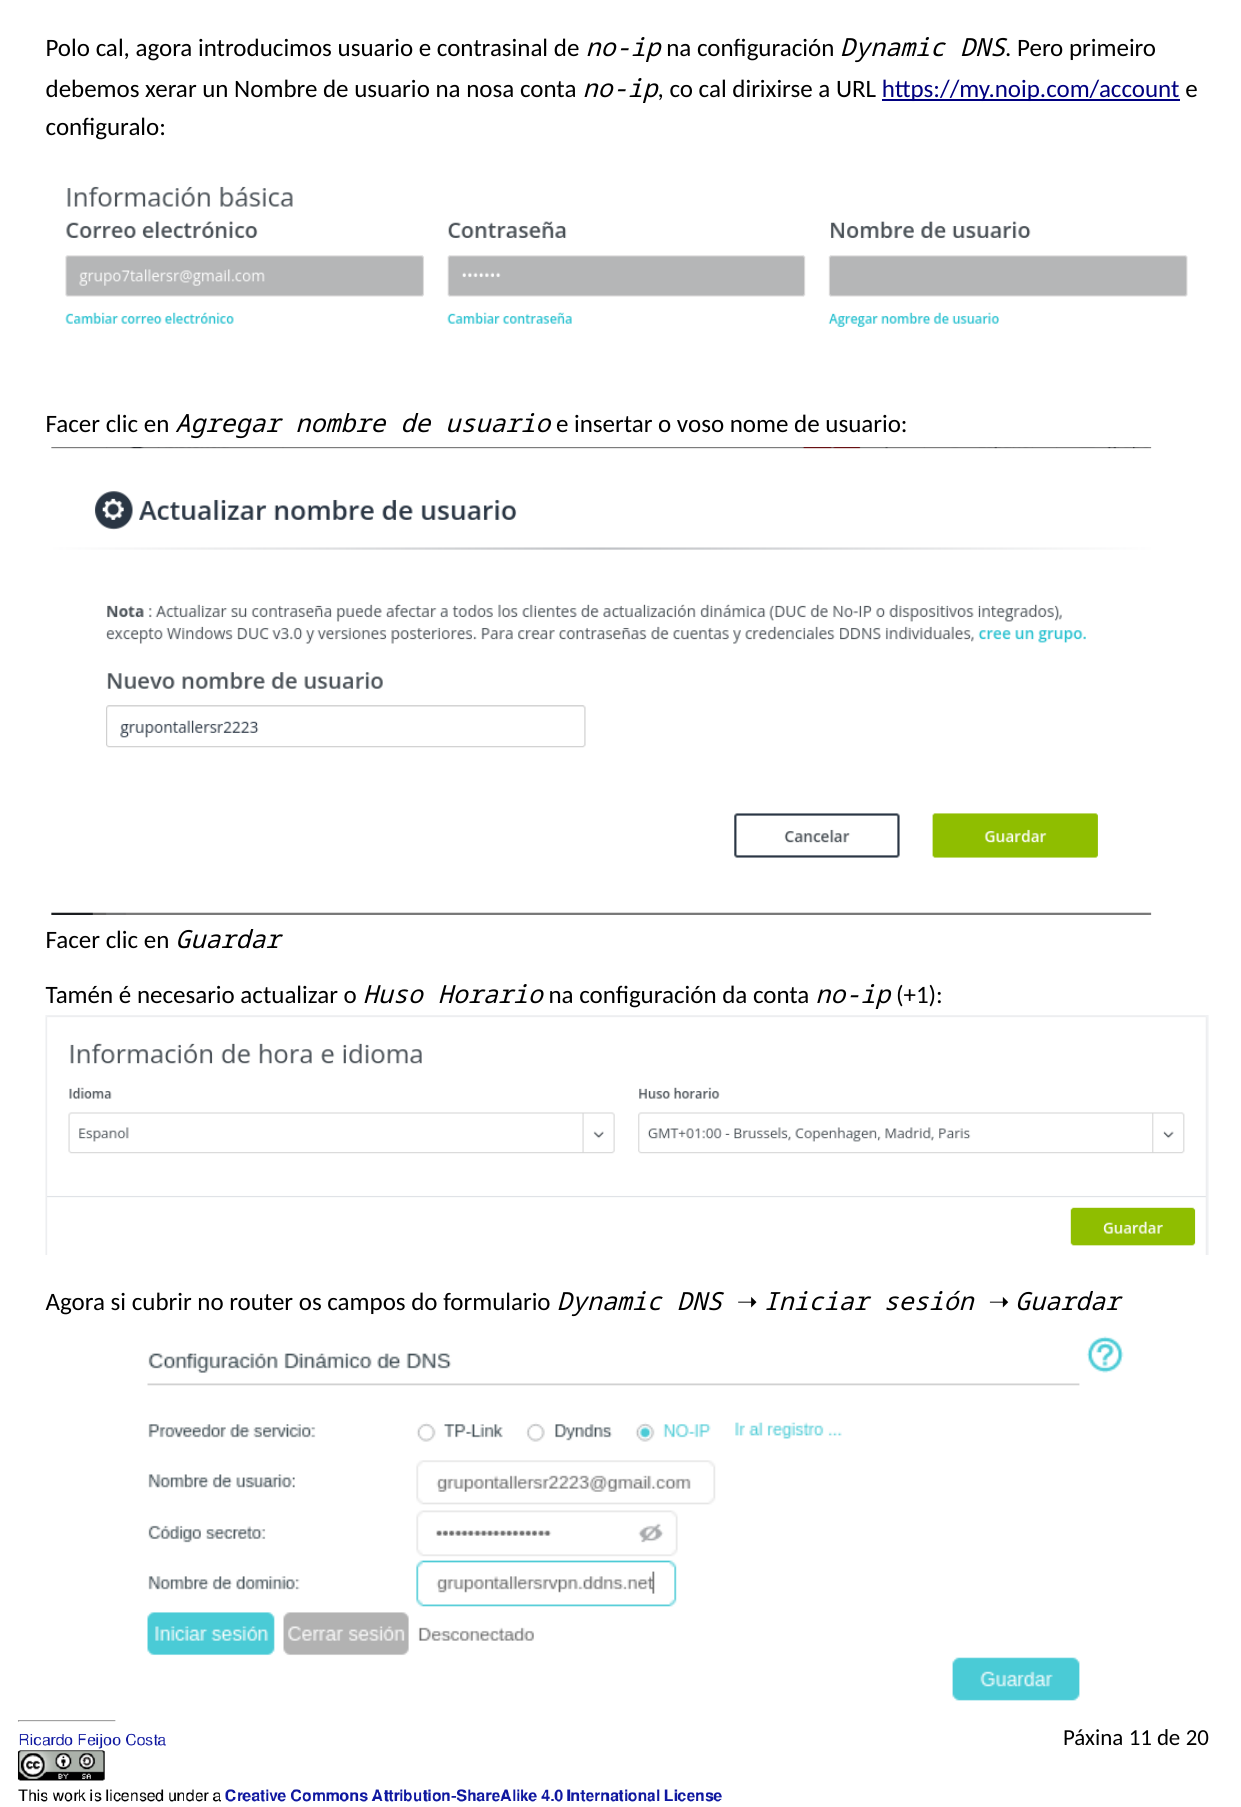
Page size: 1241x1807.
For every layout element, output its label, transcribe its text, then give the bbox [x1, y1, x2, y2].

text Polo cal, agora introducimos usuario e contrasinal de no-ip na configuración Dynamic DNS. Pero primeiro debemos xerar un Nombre de usuario na nosa conta no-ip, co cal dirixirse a URL https://my.noip.com/account e configuralo: [45, 30, 1209, 141]
picture [51, 447, 1152, 915]
picture [45, 162, 1209, 379]
text Agora si cubrir no router os campos do formulario Dynamic DNS ➝ Iniciar sesión ➝ Guardar [45, 1255, 1209, 1317]
text Facer clic en Agregar nombre de usuario e insertar o voso nome de usuario: [45, 379, 1209, 440]
text Facer clic en Guardar [45, 921, 1209, 955]
picture [45, 1015, 1209, 1255]
text Tamén é necesario actualizar o Huso Horario na configuración da conta no-ip (+1): [45, 977, 1209, 1011]
picture [8, 1318, 1139, 1806]
